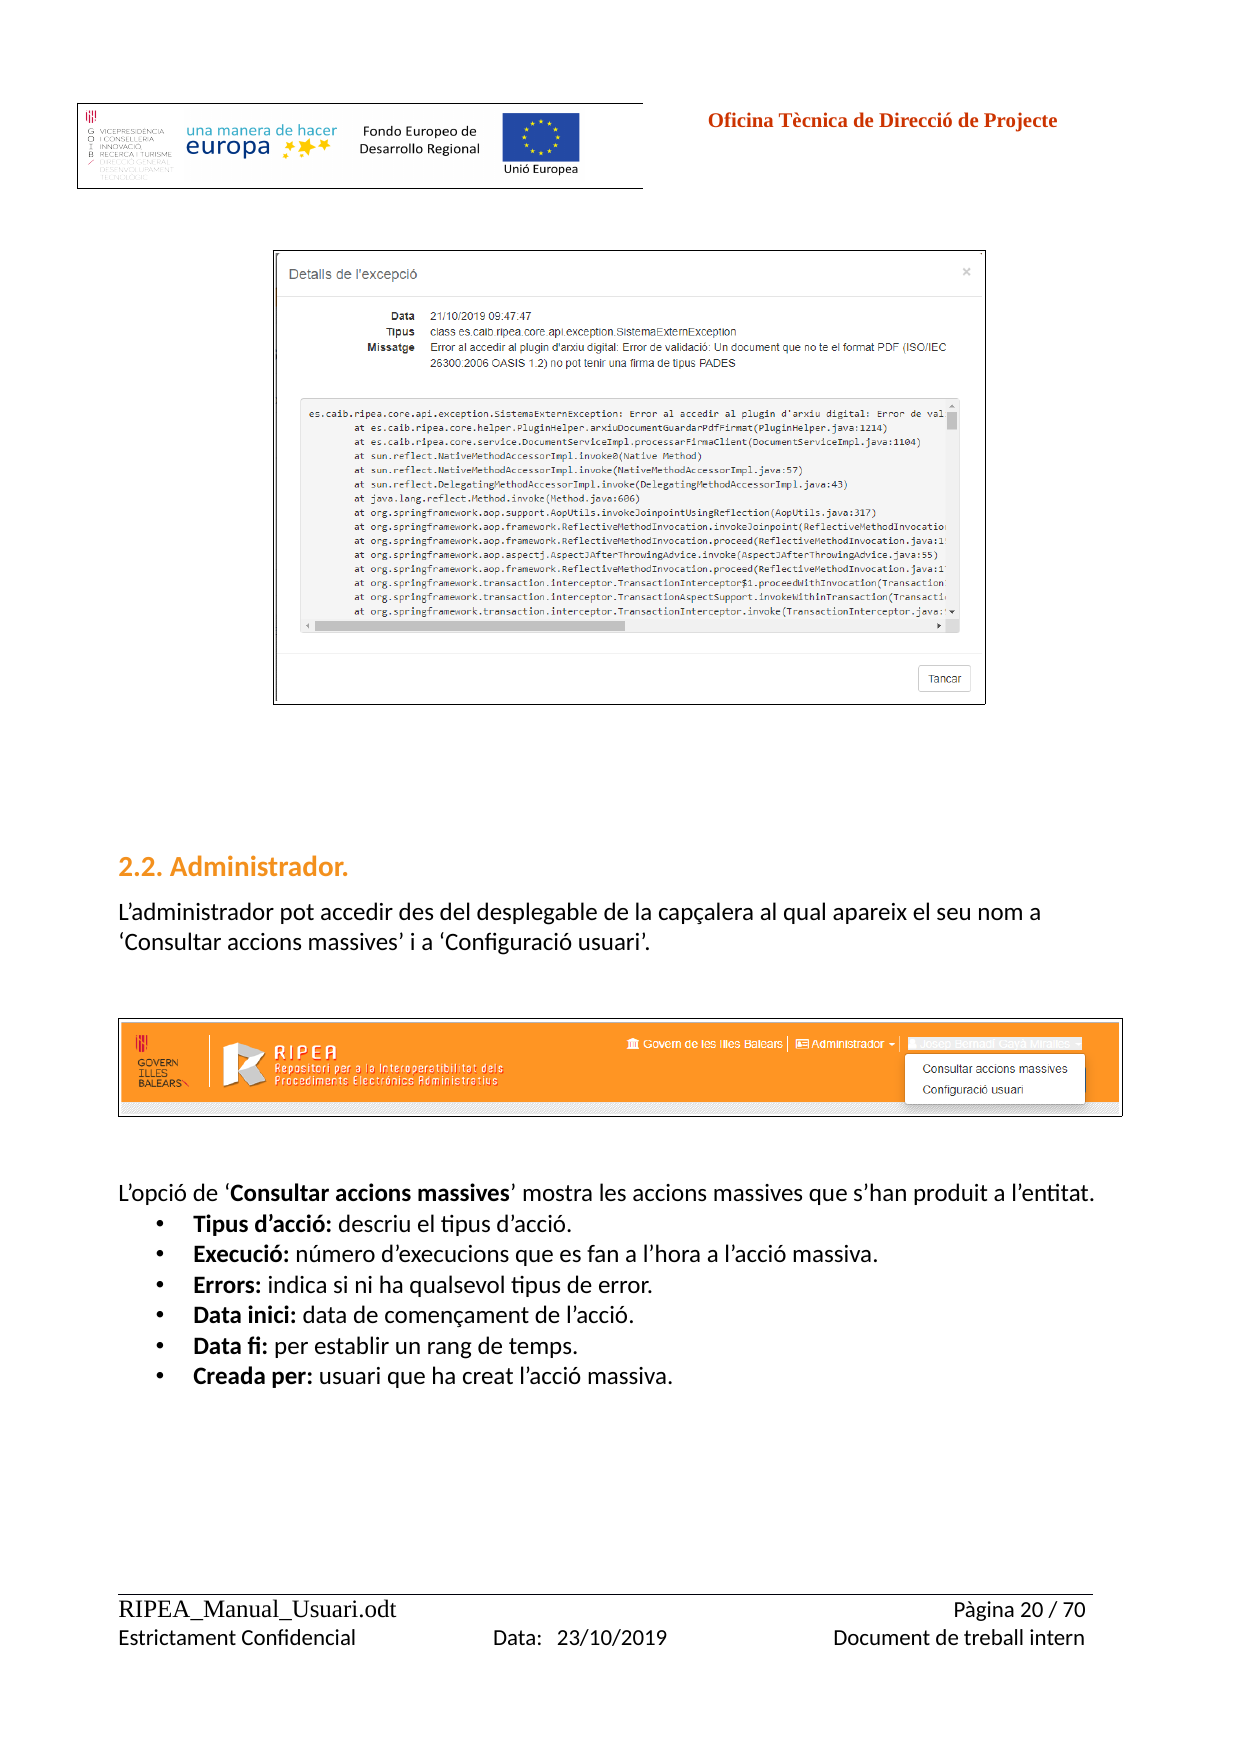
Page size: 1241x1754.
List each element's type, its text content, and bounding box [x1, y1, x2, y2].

picture [275, 253, 982, 701]
picture [82, 108, 178, 182]
text L’administrador pot accedir des del desplegable de la capçalera al qual apareix el seu nom a ‘Consultar accions massives’ i a ‘Configuració usuari’. [118, 896, 1122, 957]
subtitle 2.2. Administrador. [118, 848, 1122, 883]
list Creada per: usuari que ha creat l’acció massiva. [156, 1360, 1122, 1391]
list Tipus d’acció: descriu el tipus d’acció. [156, 1208, 1122, 1238]
picture [121, 1020, 1119, 1114]
list Data inici: data de començament de l’acció. [156, 1299, 1122, 1330]
picture [184, 108, 585, 182]
list Execució: número d’execucions que es fan a l’hora a l’acció massiva. [156, 1238, 1122, 1269]
list Errors: indica si ni ha qualsevol tipus de error. [156, 1269, 1122, 1299]
text L’opció de ‘Consultar accions massives’ mostra les accions massives que s’han produit a l’entitat. [118, 1177, 1122, 1208]
list Data fi: per establir un rang de temps. [156, 1330, 1122, 1360]
